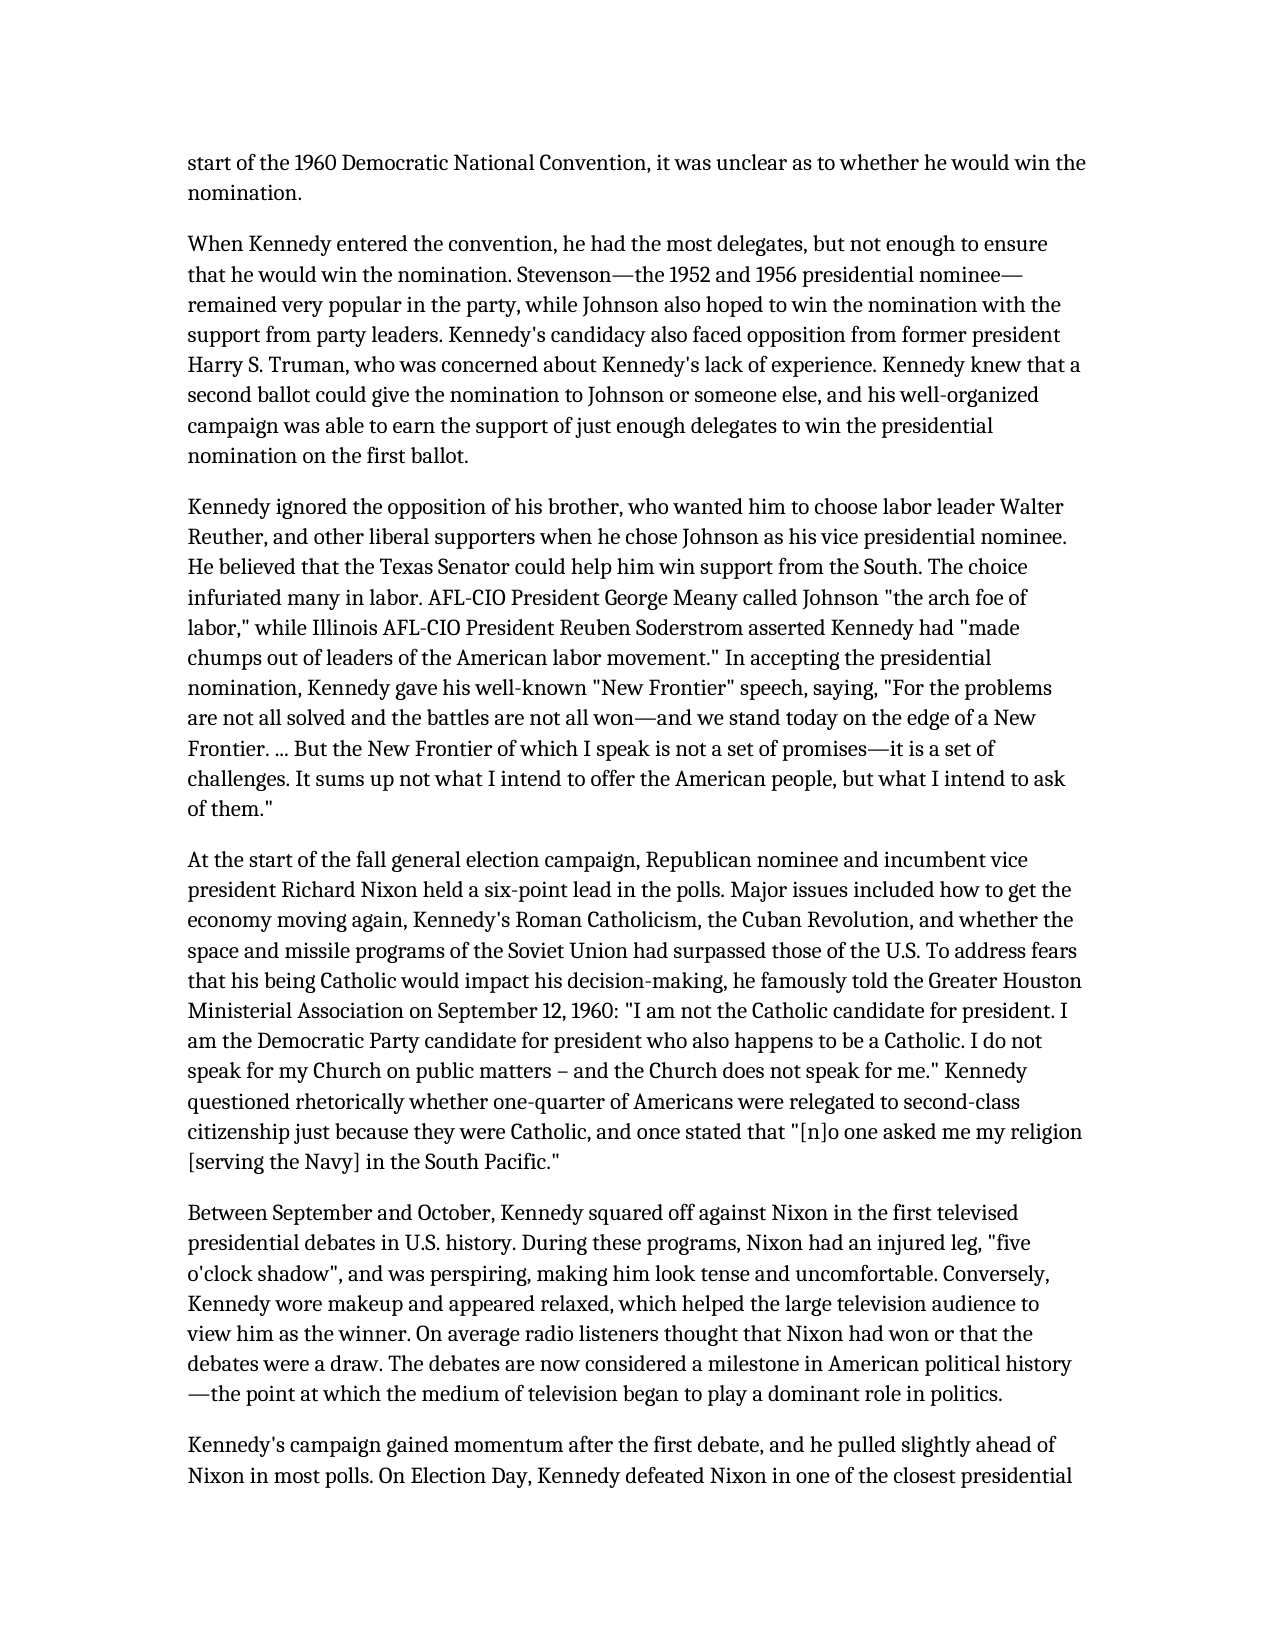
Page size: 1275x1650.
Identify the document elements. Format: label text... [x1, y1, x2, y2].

text Kennedy ignored the opposition of his brother, who wanted him to choose labor leader Walter Reuther, and other liberal supporters when he chose Johnson as his vice presidential nominee. He believed that the Texas Senator could help him win support from the South. The choice infuriated many in labor. AFL-CIO President George Meany called Johnson "the arch foe of labor," while Illinois AFL-CIO President Reuben Soderstrom asserted Kennedy had "made chumps out of leaders of the American labor movement." In accepting the presidential nomination, Kennedy gave his well-known "New Frontier" speech, saying, "For the problems are not all solved and the battles are not all won—and we stand today on the edge of a New Frontier. ... But the New Frontier of which I speak is not a set of promises—it is a set of challenges. It sums up not what I intend to offer the American people, but what I intend to ask of them." [187, 494, 1087, 822]
text start of the 1960 Democratic National Convention, it was unclear as to whether he would win the nomination. [187, 150, 1087, 207]
text When Kennedy entered the convention, he had the most delegates, but not enough to ensure that he would win the nomination. Stevenson—the 1952 and 1956 presidential nominee—remained very popular in the party, while Johnson also hoped to win the nomination with the support from party leaders. Kennedy's candidacy also faced opposition from former president Harry S. Truman, who was concerned about Kennedy's lack of experience. Kennedy knew that a second ballot could give the nomination to Johnson or someone else, and his well-organized campaign was able to earn the support of just enough delegates to win the presidential nomination on the first ballot. [187, 231, 1087, 469]
text Kennedy's campaign gained momentum after the first debate, and he pulled slightly ahead of Nixon in most polls. On Election Day, Kennedy defeated Nixon in one of the closest presidential [187, 1432, 1087, 1489]
text At the start of the fall general election campaign, Republican nominee and incumbent vice president Richard Nixon held a six-point lead in the polls. Major issues included how to get the economy moving again, Kennedy's Roman Catholicism, the Cuban Revolution, and whether the space and missile programs of the Soviet Union had surpassed those of the U.S. To address fears that his being Catholic would impact his decision-making, he famously told the Greater Houston Ministerial Association on September 12, 1960: "I am not the Catholic candidate for president. I am the Democratic Party candidate for president who also happens to be a Catholic. I do not speak for my Church on public matters – and the Church does not speak for me." Kennedy questioned rhetorically whether one-quarter of Americans were relegated to second-class citizenship just because they were Catholic, and once stated that "[n]o one asked me my religion [serving the Navy] in the South Pacific." [187, 847, 1087, 1175]
text Between September and October, Kennedy squared off against Nixon in the first televised presidential debates in U.S. history. During these programs, Nixon had an injured leg, "five o'clock shadow", and was perspiring, making him look tense and uncomfortable. Conversely, Kennedy wore makeup and appeared relaxed, which helped the large television audience to view him as the winner. On average radio listeners thought that Nixon had won or that the debates were a draw. The debates are now considered a milestone in American political history—the point at which the medium of television began to play a dominant role in politics. [187, 1200, 1087, 1408]
